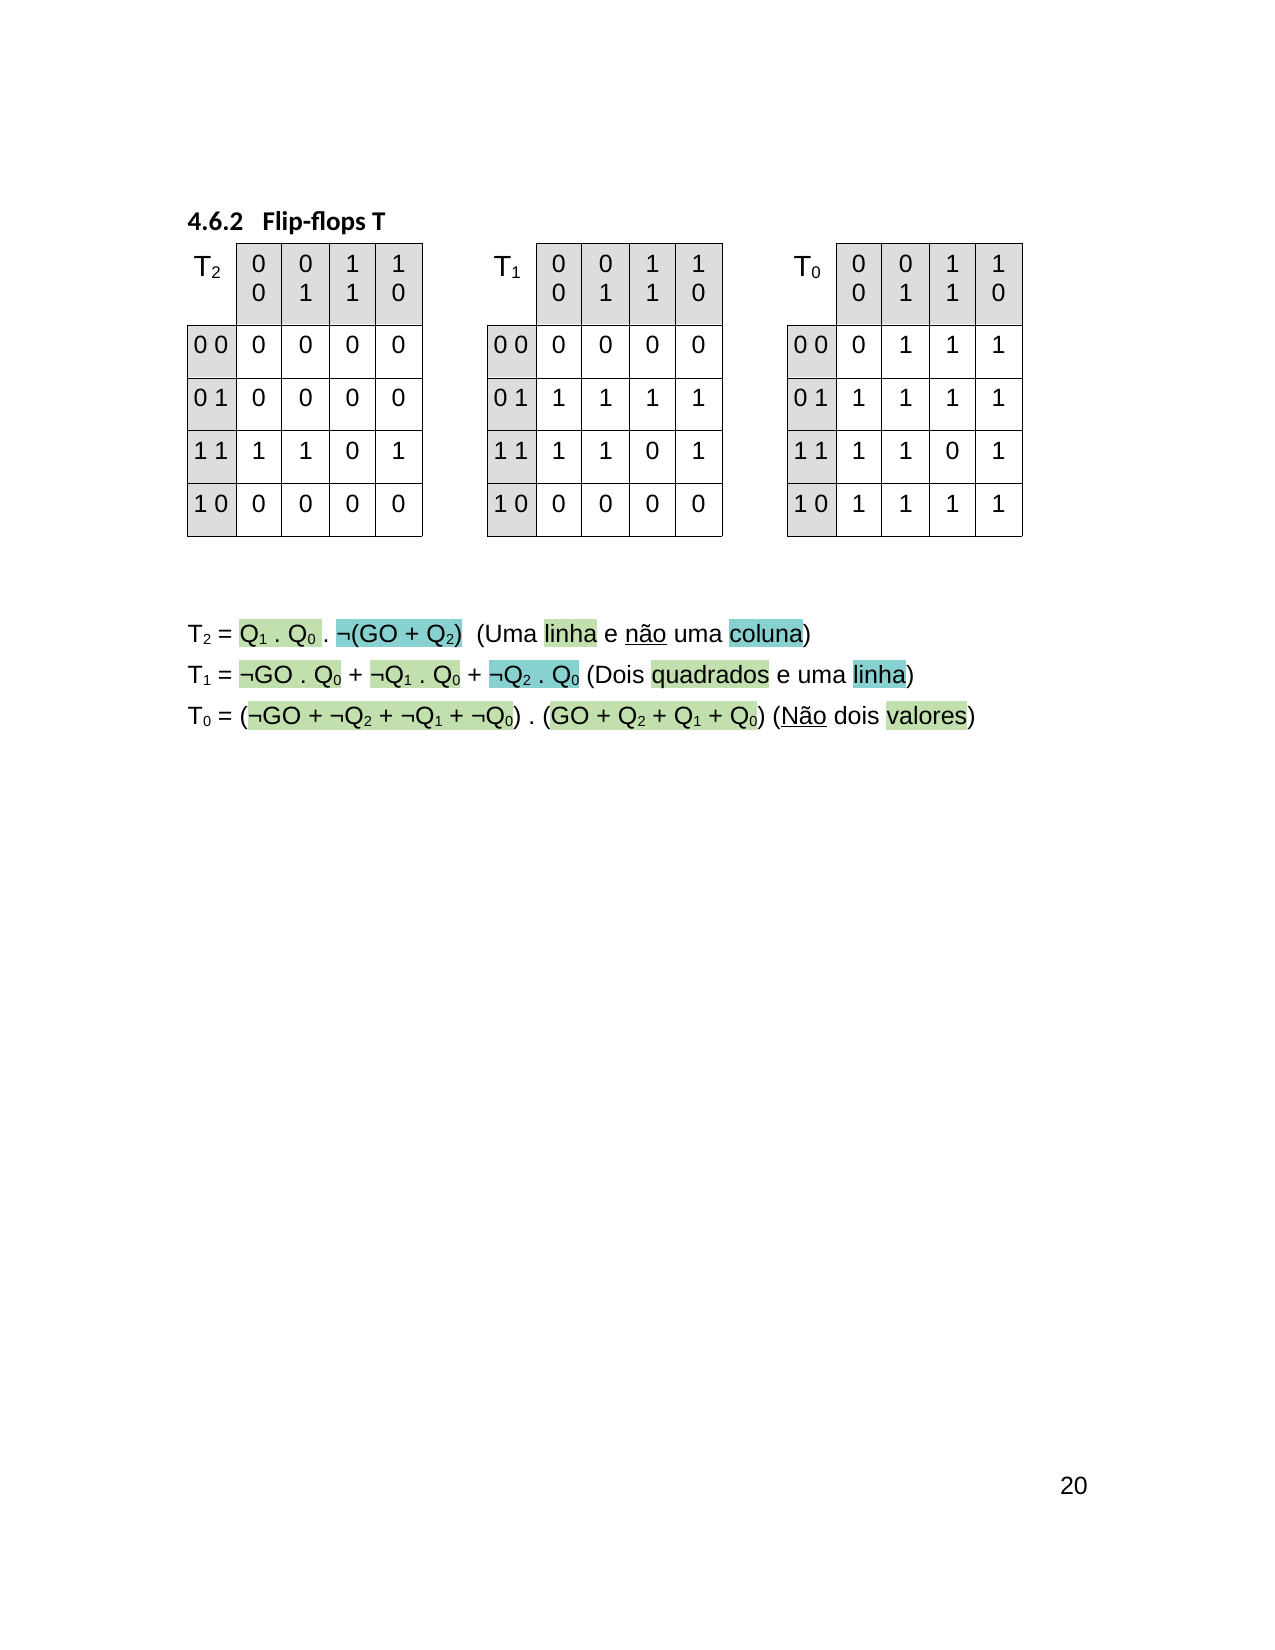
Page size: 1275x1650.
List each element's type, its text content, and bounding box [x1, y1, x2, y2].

table_cell 0 [376, 484, 422, 536]
table_cell 1 [976, 431, 1022, 483]
table_header 1 0 [676, 244, 722, 324]
table_cell 0 [837, 326, 881, 377]
table_cell 1 [837, 431, 881, 483]
table_cell 0 0 [488, 326, 536, 377]
table_cell 1 [930, 379, 975, 430]
table_header [423, 243, 487, 536]
table_header 0 0 [537, 244, 581, 324]
table_cell 0 [930, 431, 975, 483]
table_cell 1 [976, 379, 1022, 430]
table_header T0 [788, 243, 836, 324]
table_cell 1 [630, 379, 675, 430]
table_header T1 [488, 243, 536, 324]
table_cell 0 [630, 484, 675, 536]
table_cell 1 [930, 484, 975, 536]
table_cell 0 [676, 484, 722, 536]
table_cell 0 [237, 484, 281, 536]
table_header 1 0 [976, 244, 1022, 324]
table_cell 1 [676, 379, 722, 430]
table_cell 0 [630, 326, 675, 377]
table_cell 0 [237, 379, 281, 430]
table_header T2 [188, 243, 236, 324]
table_cell 0 [537, 484, 581, 536]
text T2 = Q1 . Q0 . ¬(GO + Q2) (Uma linha e não uma coluna) [187, 618, 1087, 647]
table_cell 1 [282, 431, 329, 483]
table_cell 0 1 [788, 379, 836, 430]
table_header 0 1 [282, 244, 329, 324]
table_header [1023, 243, 1087, 536]
text T0 = (¬GO + ¬Q2 + ¬Q1 + ¬Q0) . (GO + Q2 + Q1 + Q0) (Não dois valores) [187, 701, 1087, 730]
table_header 0 0 [837, 244, 881, 324]
table_cell 0 [237, 326, 281, 377]
table_header [723, 243, 787, 536]
table_cell 1 [882, 379, 929, 430]
table_cell 0 [282, 326, 329, 377]
table_cell 0 [376, 326, 422, 377]
table_cell 0 [676, 326, 722, 377]
table_cell 1 [237, 431, 281, 483]
table_cell 1 1 [188, 431, 236, 483]
table_cell 0 [282, 484, 329, 536]
table_cell 1 [537, 379, 581, 430]
table_cell 0 [582, 326, 629, 377]
table_cell 0 [376, 379, 422, 430]
table_cell 1 1 [488, 431, 536, 483]
table_cell 1 [976, 484, 1022, 536]
table_cell 1 [582, 431, 629, 483]
table_cell 1 [582, 379, 629, 430]
text T1 = ¬GO . Q0 + ¬Q1 . Q0 + ¬Q2 . Q0 (Dois quadrados e uma linha) [187, 660, 1087, 688]
table_cell 0 0 [188, 326, 236, 377]
table_cell 1 [930, 326, 975, 377]
table_cell 1 0 [788, 484, 836, 536]
table_cell 0 [537, 326, 581, 377]
table_cell 1 [837, 379, 881, 430]
table_cell 1 [882, 431, 929, 483]
table_cell 0 1 [188, 379, 236, 430]
table_cell 1 [976, 326, 1022, 377]
table_header 1 0 [376, 244, 422, 324]
table_cell 1 1 [788, 431, 836, 483]
table_cell 0 0 [788, 326, 836, 377]
table_header 0 1 [582, 244, 629, 324]
table_cell 1 [837, 484, 881, 536]
table_cell 1 [537, 431, 581, 483]
table_cell 1 [882, 326, 929, 377]
subtitle Flip-flops T [187, 204, 1087, 237]
table_cell 0 [330, 431, 375, 483]
table_cell 0 1 [488, 379, 536, 430]
table_header 1 1 [630, 244, 675, 324]
table_cell 1 [676, 431, 722, 483]
table_header 0 1 [882, 244, 929, 324]
table_cell 0 [330, 484, 375, 536]
table_cell 1 [882, 484, 929, 536]
table_cell 1 0 [188, 484, 236, 536]
table_cell 0 [630, 431, 675, 483]
table_cell 0 [330, 379, 375, 430]
table_header 1 1 [930, 244, 975, 324]
table_cell 0 [330, 326, 375, 377]
table_cell 0 [582, 484, 629, 536]
table_cell 0 [282, 379, 329, 430]
table_cell 1 [376, 431, 422, 483]
table_cell 1 0 [488, 484, 536, 536]
table_header 0 0 [237, 244, 281, 324]
table_header 1 1 [330, 244, 375, 324]
